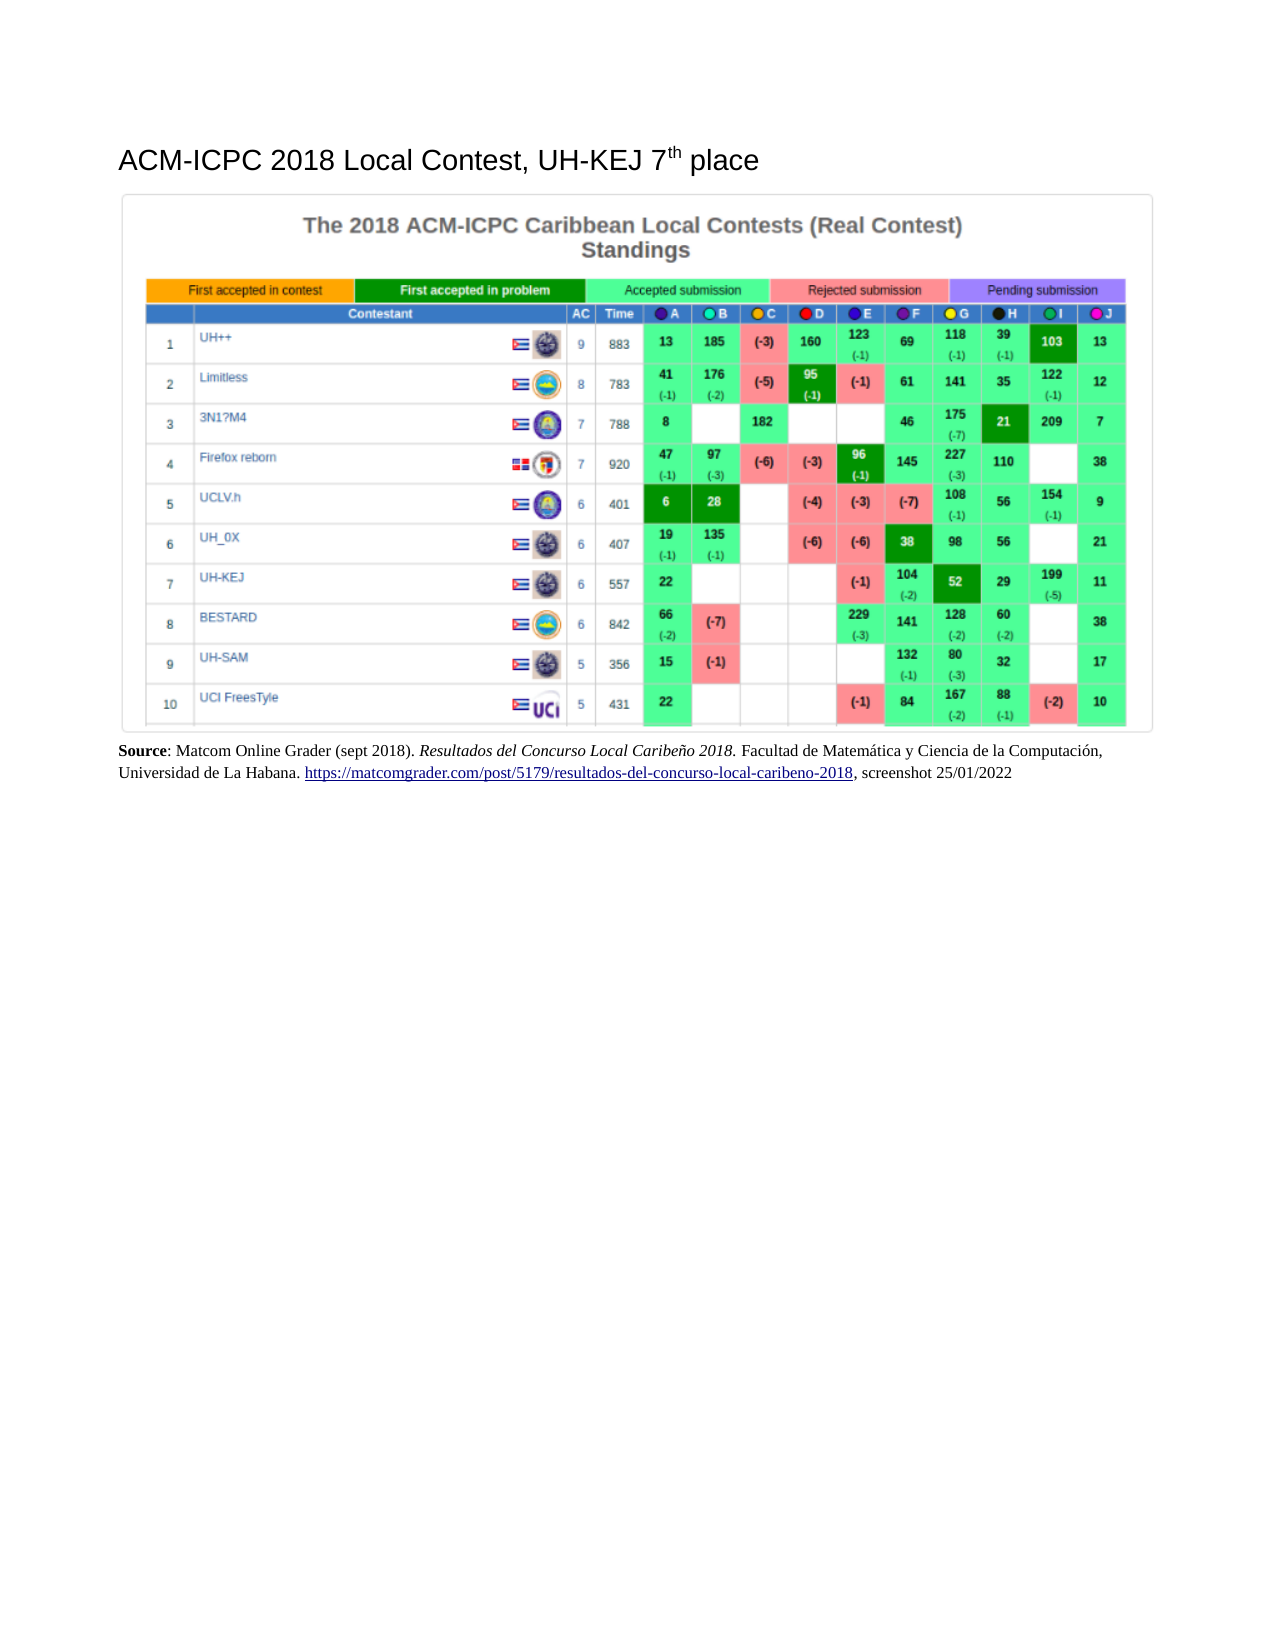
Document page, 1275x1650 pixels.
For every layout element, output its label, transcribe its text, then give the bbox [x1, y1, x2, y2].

picture [118, 189, 1157, 739]
subtitle ACM-ICPC 2018 Local Contest, UH-KEJ 7th place [118, 143, 1157, 177]
text Source: Matcom Online Grader (sept 2018). Resultados del Concurso Local Caribeño 2018. Facultad de Matemática y Ciencia de la Computación, Universidad de La Habana. https://matcomgrader.com/post/5179/resultados-del-concurso-local-caribeno-2018, screenshot 25/01/2022 [118, 739, 1157, 782]
